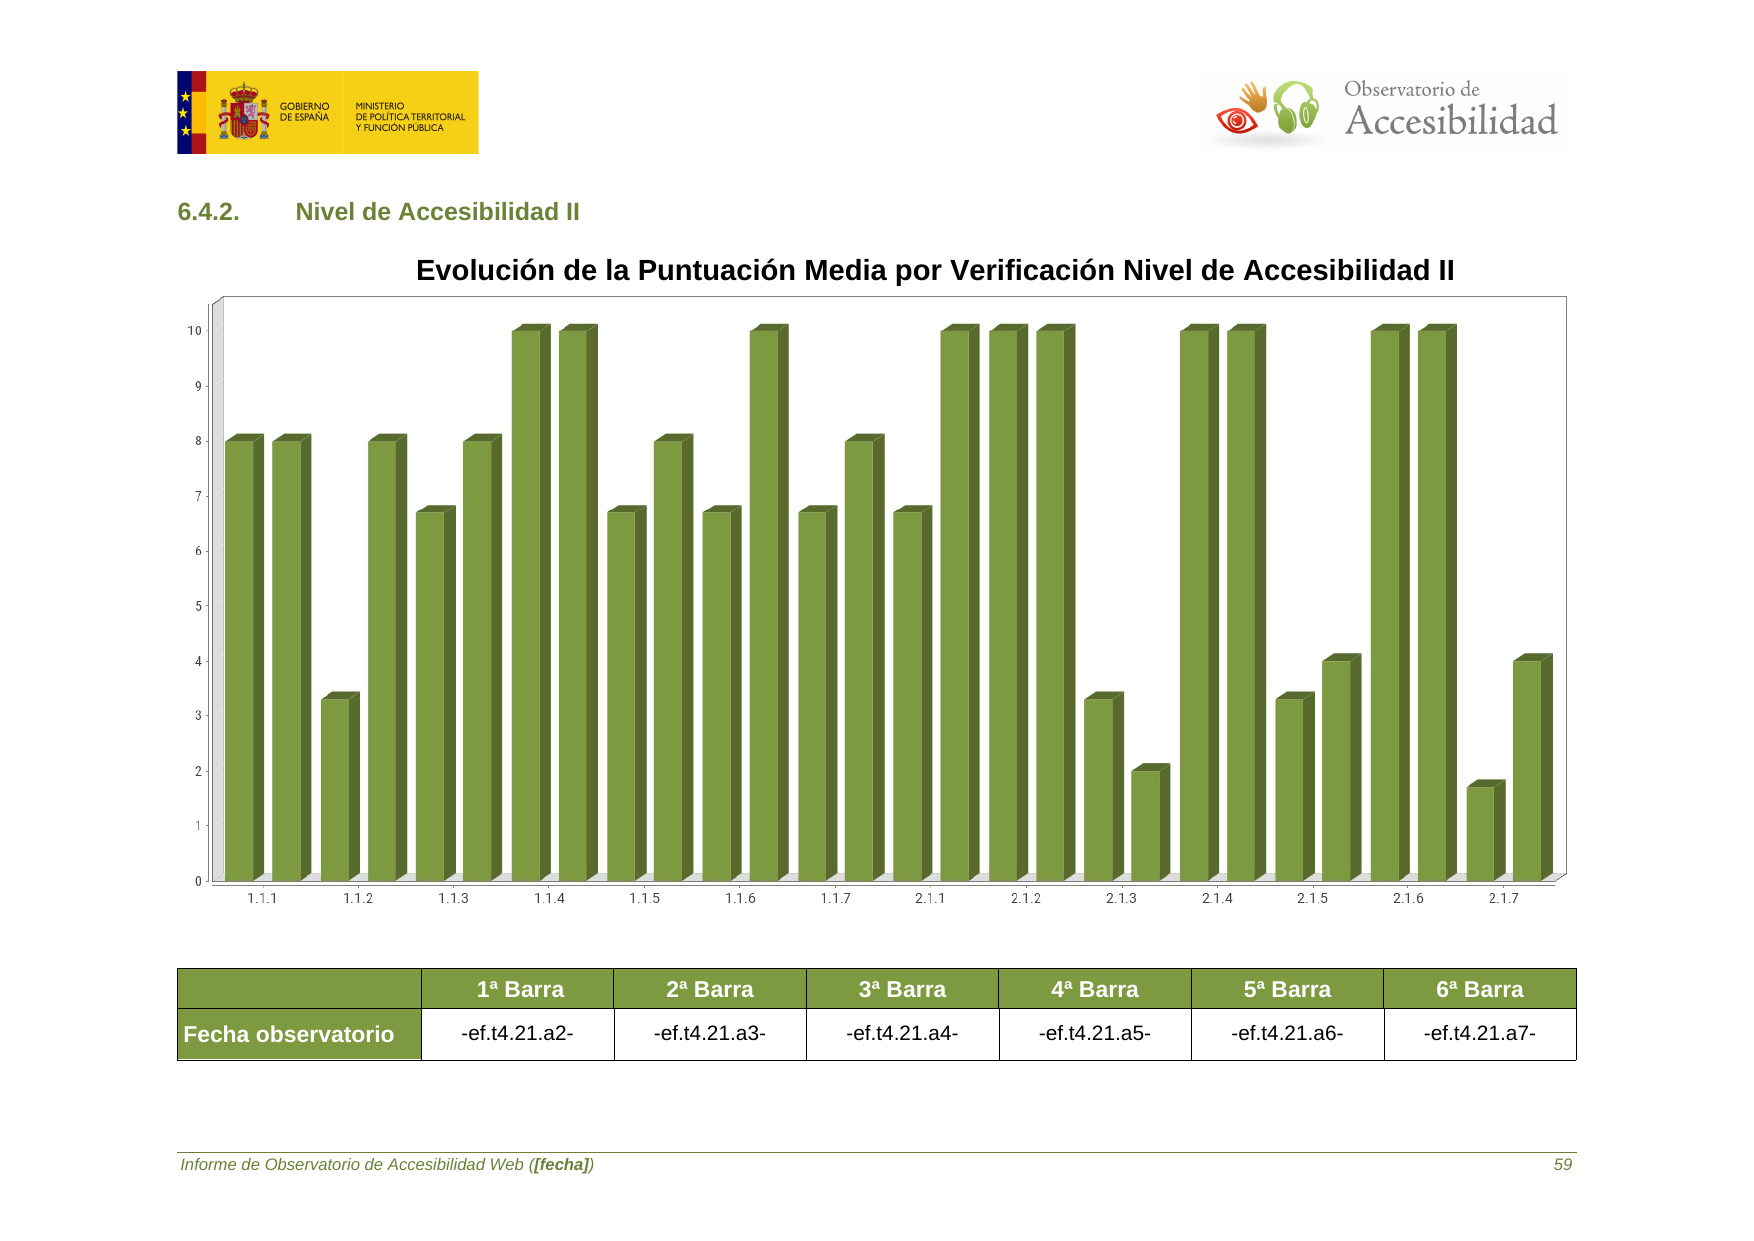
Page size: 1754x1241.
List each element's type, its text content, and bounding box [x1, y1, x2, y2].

table_header 3ª Barra [807, 969, 998, 1008]
table_cell -ef.t4.21.a2- [422, 1009, 614, 1059]
list Evolución de la Puntuación Media por Verificación Nivel de Accesibilidad II [177, 253, 1577, 287]
table_header [178, 969, 421, 1008]
table_cell -ef.t4.21.a5- [1000, 1009, 1191, 1059]
table_header 1ª Barra [422, 969, 613, 1008]
picture [177, 71, 479, 154]
table_cell -ef.t4.21.a4- [807, 1009, 999, 1059]
table_header 2ª Barra [614, 969, 806, 1008]
table_cell Fecha observatorio [178, 1009, 421, 1059]
subtitle Nivel de Accesibilidad II [177, 197, 1577, 226]
table_header 4ª Barra [999, 969, 1191, 1008]
table_header 5ª Barra [1192, 969, 1383, 1008]
table_cell -ef.t4.21.a7- [1385, 1009, 1576, 1059]
table_header 6ª Barra [1384, 969, 1576, 1008]
picture [177, 287, 1577, 912]
table_cell -ef.t4.21.a3- [615, 1009, 806, 1059]
picture [1196, 72, 1572, 154]
table_cell -ef.t4.21.a6- [1192, 1009, 1384, 1059]
